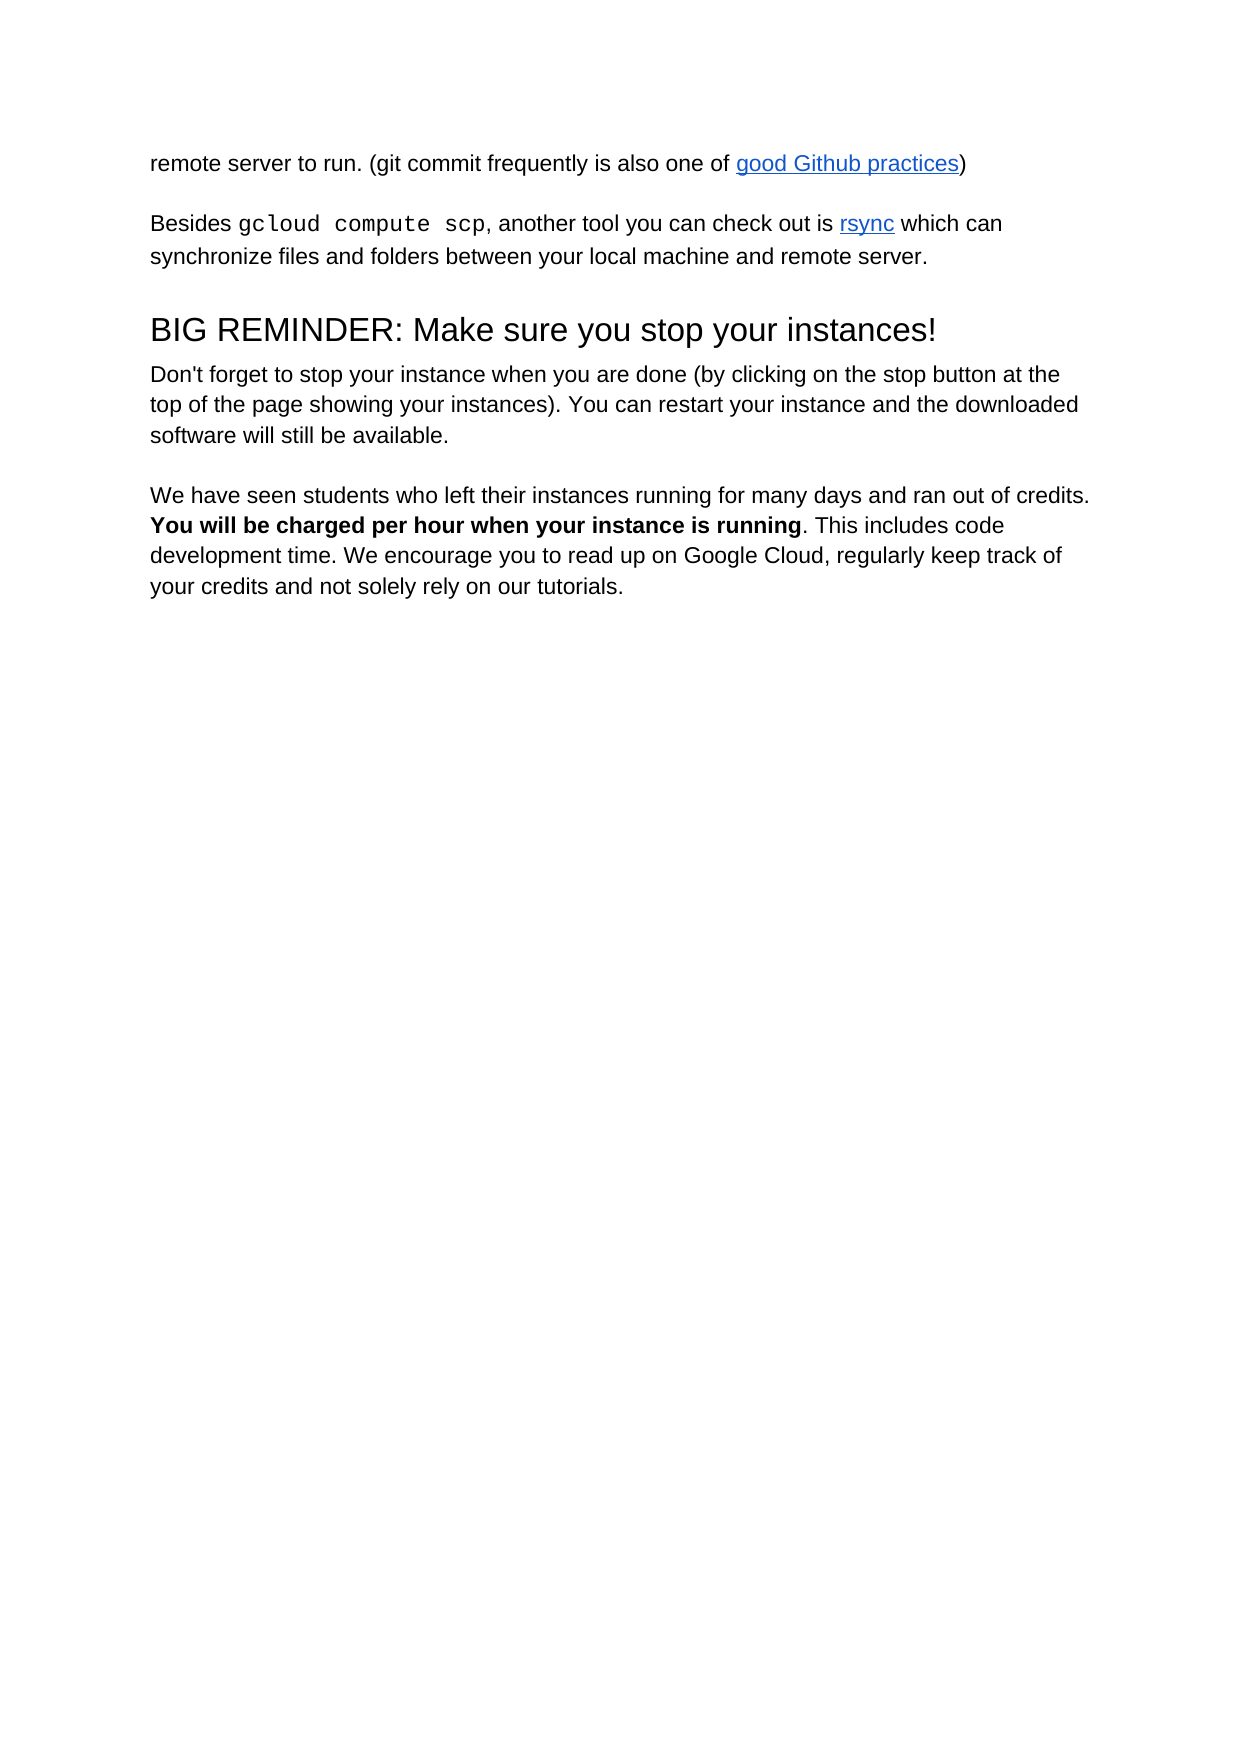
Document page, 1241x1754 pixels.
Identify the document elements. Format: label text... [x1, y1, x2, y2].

text remote server to run. (git commit frequently is also one of good Github practices) [150, 150, 1090, 176]
text Besides gcloud compute scp, another tool you can check out is rsync which can synchronize files and folders between your local machine and remote server. [150, 210, 1090, 269]
text Don't forget to stop your instance when you are done (by clicking on the stop button at the top of the page showing your instances). You can restart your instance and the downloaded software will still be available. [150, 361, 1090, 448]
text We have seen students who left their instances running for many days and ran out of credits. You will be charged per hour when your instance is running. This includes code development time. We encourage you to read up on Google Cloud, regularly keep track of your credits and not solely rely on our tutorials. [150, 482, 1090, 599]
subtitle BIG REMINDER: Make sure you stop your instances! [150, 310, 1090, 349]
